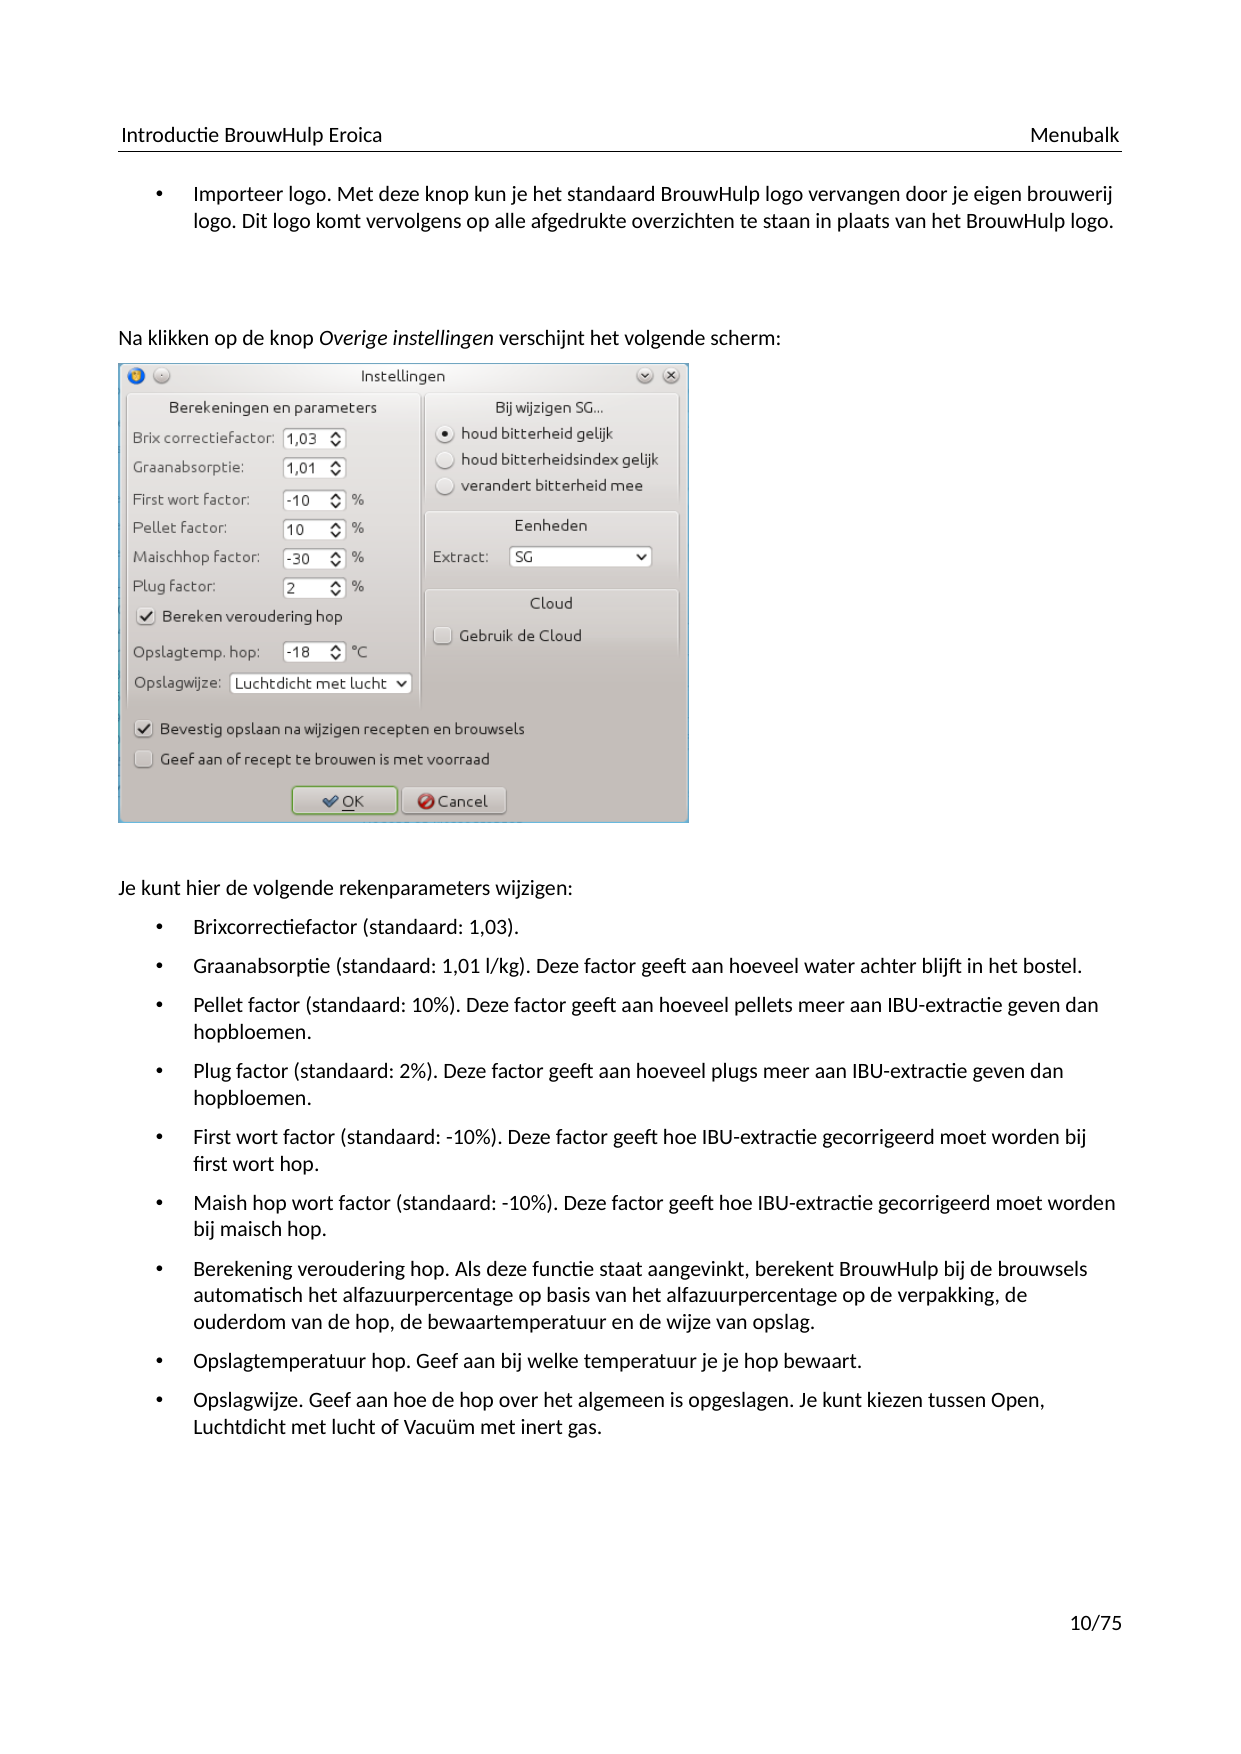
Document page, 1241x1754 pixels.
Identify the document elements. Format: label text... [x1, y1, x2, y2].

list Graanabsorptie (standaard: 1,01 l/kg). Deze factor geeft aan hoeveel water achter blijft in het bostel. [156, 952, 1122, 979]
list Importeer logo. Met deze knop kun je het standaard BrouwHulp logo vervangen door je eigen brouwerij logo. Dit logo komt vervolgens op alle afgedrukte overzichten te staan in plaats van het BrouwHulp logo. [156, 180, 1122, 233]
text Je kunt hier de volgende rekenparameters wijzigen: [118, 874, 1122, 901]
list Brixcorrectiefactor (standaard: 1,03). [156, 913, 1122, 940]
list Berekening veroudering hop. Als deze functie staat aangevinkt, berekent BrouwHulp bij de brouwsels automatisch het alfazuurpercentage op basis van het alfazuurpercentage op de verpakking, de ouderdom van de hop, de bewaartemperatuur en de wijze van opslag. [156, 1255, 1122, 1335]
list Maish hop wort factor (standaard: -10%). Deze factor geeft hoe IBU-extractie gecorrigeerd moet worden bij maisch hop. [156, 1189, 1122, 1242]
list Opslagtemperatuur hop. Geef aan bij welke temperatuur je je hop bewaart. [156, 1347, 1122, 1374]
list Pellet factor (standaard: 10%). Deze factor geeft aan hoeveel pellets meer aan IBU-extractie geven dan hopbloemen. [156, 991, 1122, 1045]
list Opslagwijze. Geef aan hoe de hop over het algemeen is opgeslagen. Je kunt kiezen tussen Open, Luchtdicht met lucht of Vacuüm met inert gas. [156, 1386, 1122, 1440]
picture [118, 363, 689, 823]
list First wort factor (standaard: -10%). Deze factor geeft hoe IBU-extractie gecorrigeerd moet worden bij first wort hop. [156, 1123, 1122, 1176]
text Na klikken op de knop Overige instellingen verschijnt het volgende scherm: [118, 324, 1122, 351]
list Plug factor (standaard: 2%). Deze factor geeft aan hoeveel plugs meer aan IBU-extractie geven dan hopbloemen. [156, 1057, 1122, 1111]
